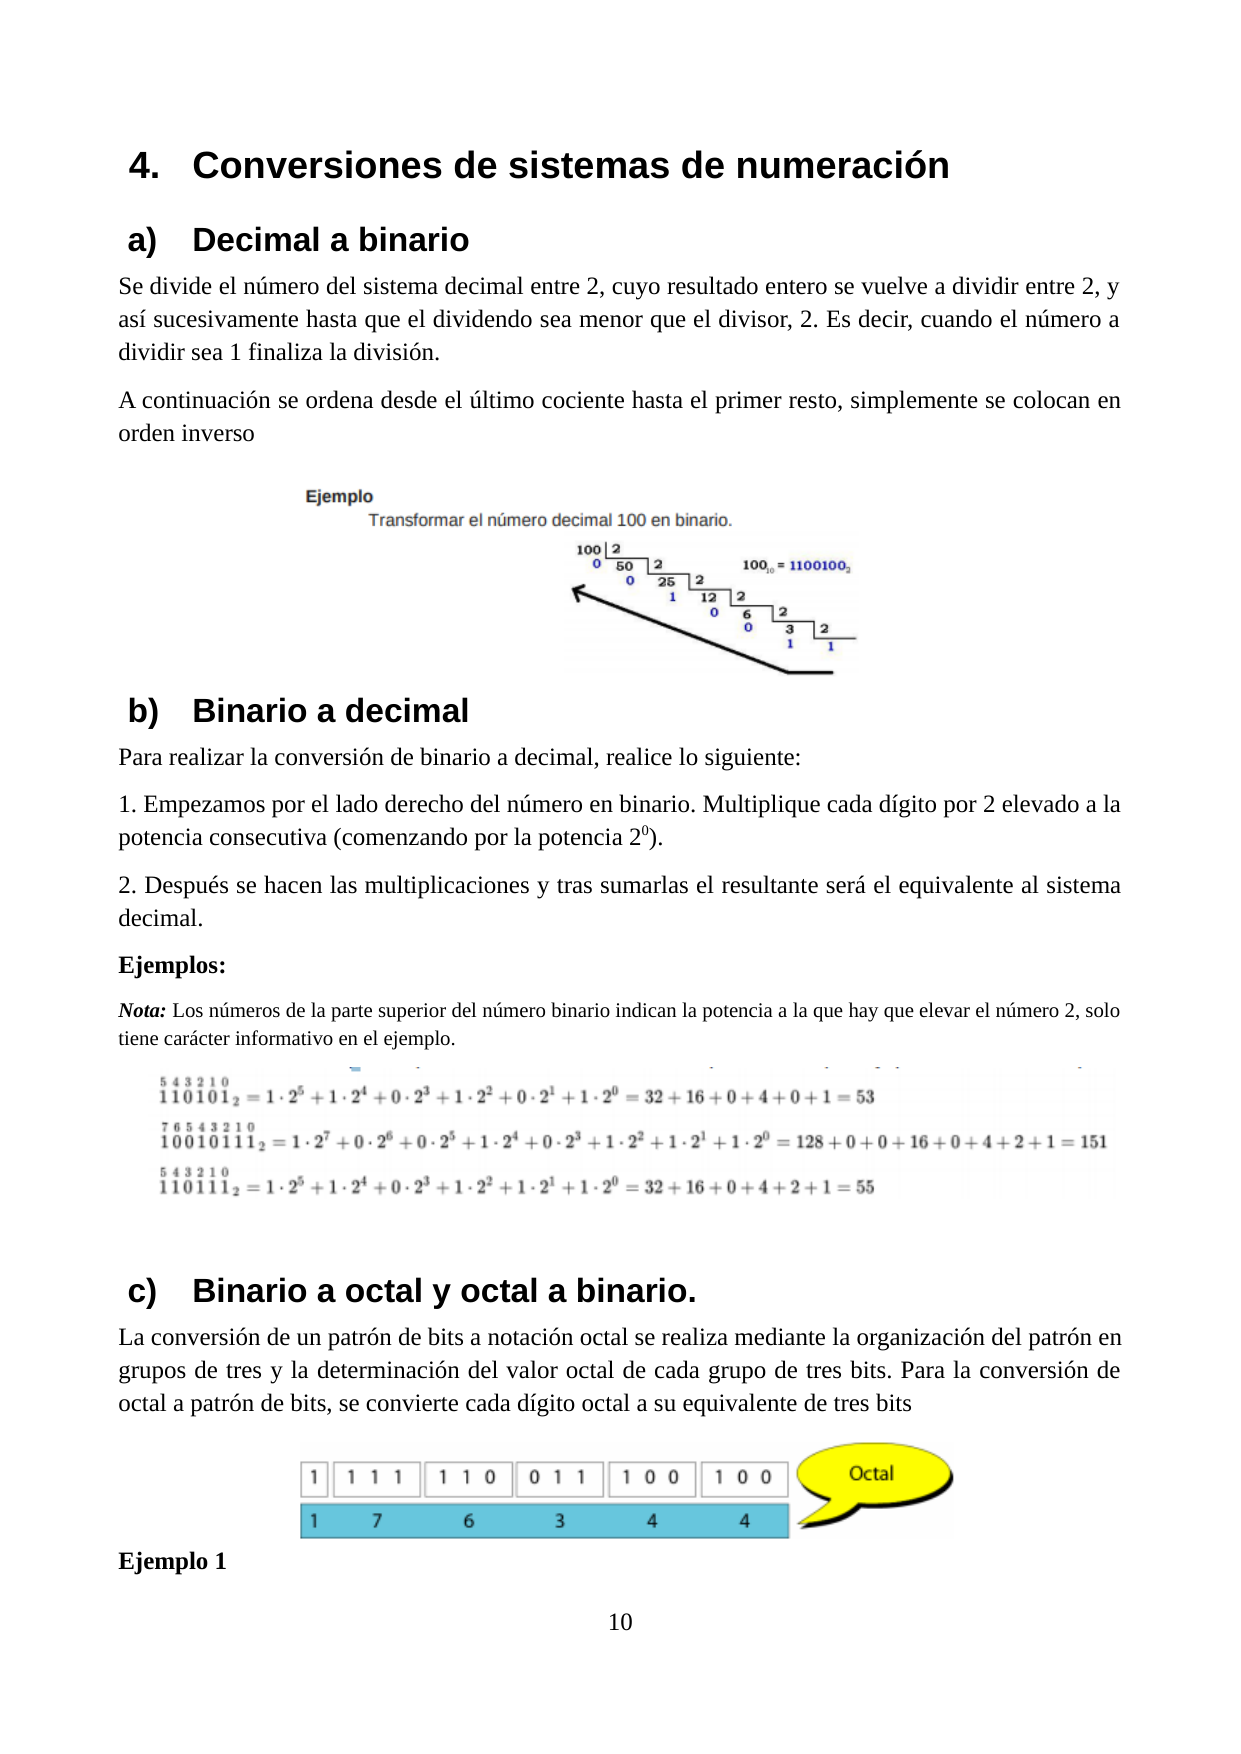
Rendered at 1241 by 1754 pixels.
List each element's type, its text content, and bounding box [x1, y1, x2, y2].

text Ejemplo 1 [118, 1436, 1122, 1575]
subtitle Decimal a binario [118, 220, 1122, 259]
picture [285, 1435, 955, 1542]
text 2. Después se hacen las multiplicaciones y tras sumarlas el resultante será el equivalente al sistema decimal. [118, 870, 1122, 932]
text Nota: Los números de la parte superior del número binario indican la potencia a la que hay que elevar el número 2, solo tiene carácter informativo en el ejemplo. [118, 998, 1122, 1050]
text La conversión de un patrón de bits a notación octal se realiza mediante la organización del patrón en grupos de tres y la determinación del valor octal de cada grupo de tres bits. Para la conversión de octal a patrón de bits, se convierte cada dígito octal a su equivalente de tres bits [118, 1322, 1122, 1417]
picture [118, 1067, 1123, 1199]
text Ejemplos: [118, 951, 1122, 979]
subtitle Binario a decimal [118, 486, 1122, 729]
picture [275, 476, 907, 691]
text Se divide el número del sistema decimal entre 2, cuyo resultado entero se vuelve a dividir entre 2, y así sucesivamente hasta que el dividendo sea menor que el divisor, 2. Es decir, cuando el número a dividir sea 1 finaliza la división. [118, 271, 1122, 366]
text Para realizar la conversión de binario a decimal, realice lo siguiente: [118, 742, 1122, 770]
text 1. Empezamos por el lado derecho del número en binario. Multiplique cada dígito por 2 elevado a la potencia consecutiva (comenzando por la potencia 20). [118, 789, 1122, 851]
text A continuación se ordena desde el último cociente hasta el primer resto, simplemente se colocan en orden inverso [118, 385, 1122, 447]
subtitle Binario a octal y octal a binario. [118, 1271, 1122, 1310]
subtitle Conversiones de sistemas de numeración [118, 143, 1122, 187]
